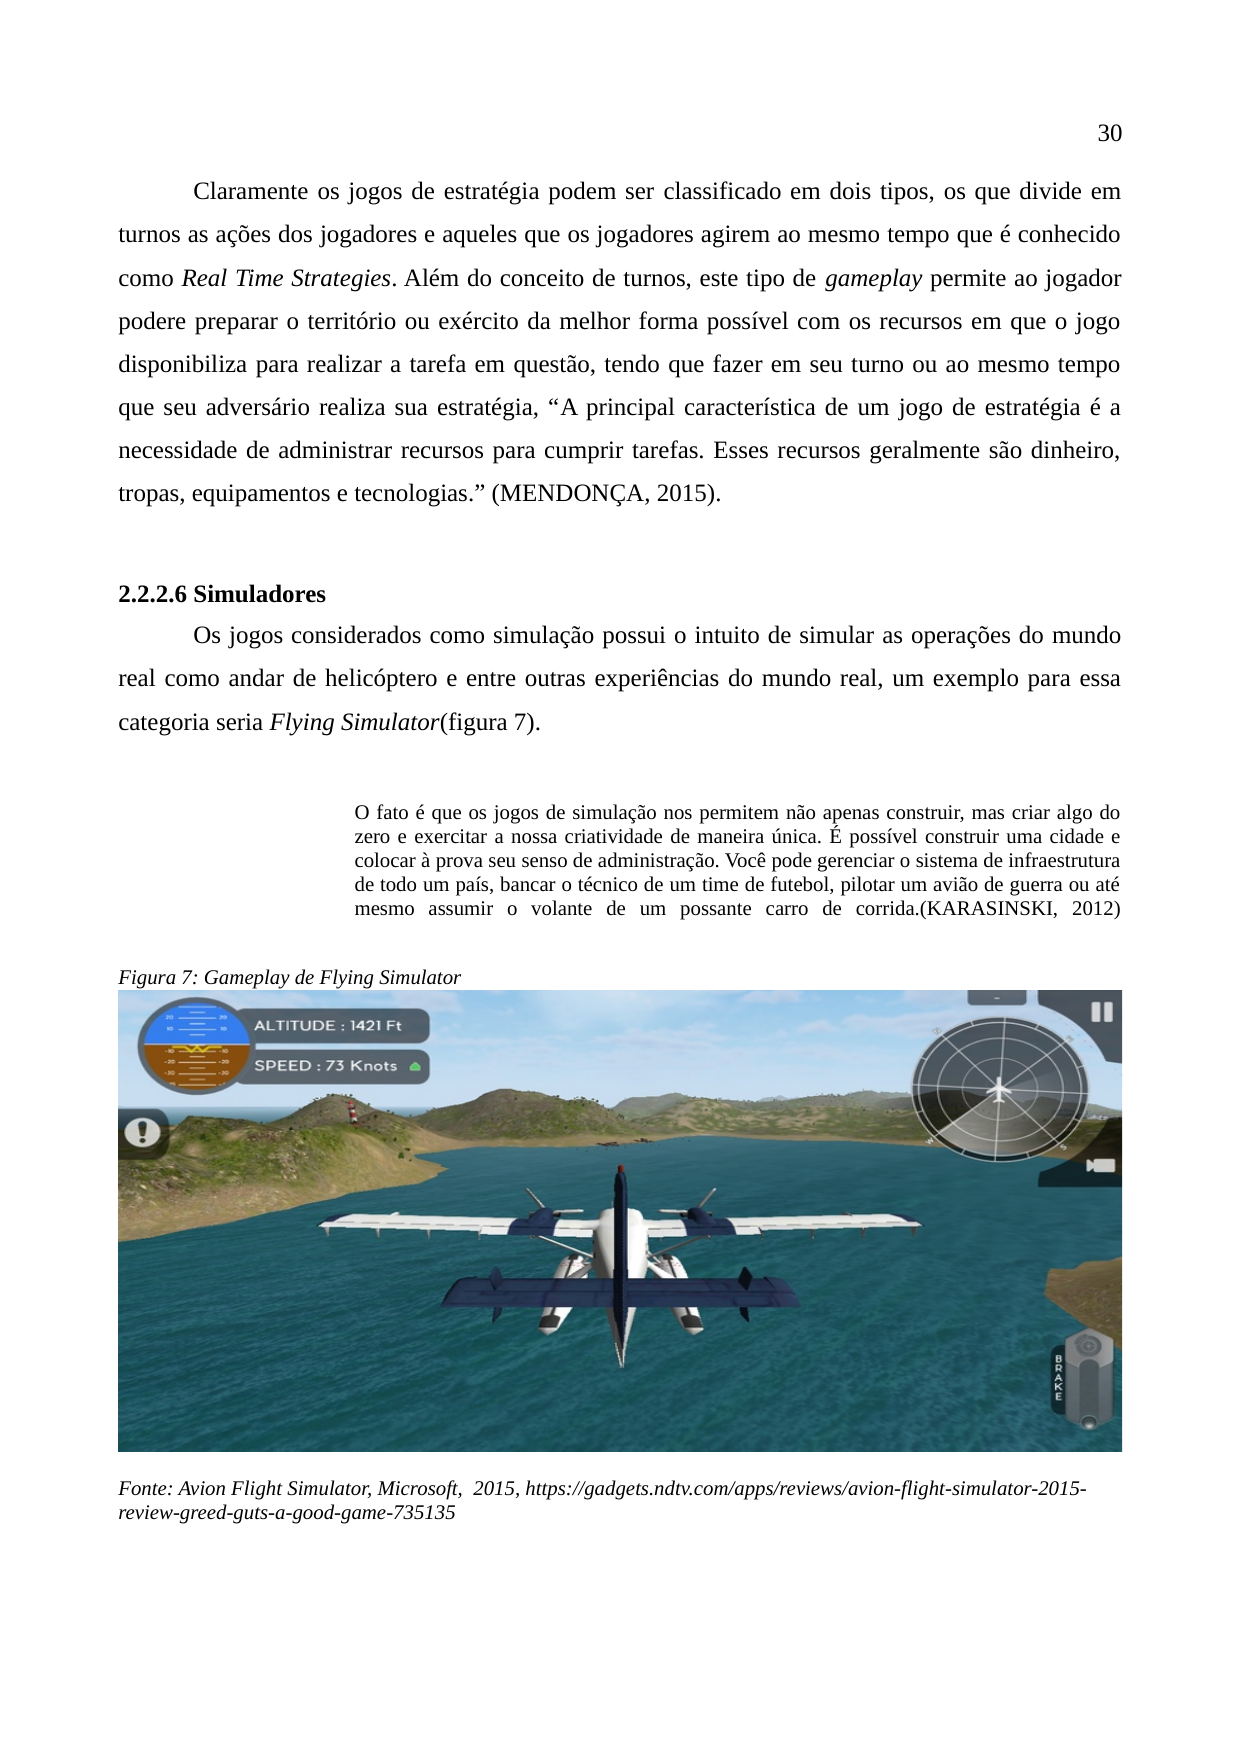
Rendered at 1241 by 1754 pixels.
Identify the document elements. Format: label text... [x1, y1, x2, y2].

picture [118, 990, 1123, 1452]
text Fonte: Avion Flight Simulator, Microsoft, 2015, https://gadgets.ndtv.com/apps/reviews/avion-flight-simulator-2015-review-greed-guts-a-good-game-735135 [118, 1476, 1122, 1524]
text Claramente os jogos de estratégia podem ser classificado em dois tipos, os que divide em turnos as ações dos jogadores e aqueles que os jogadores agirem ao mesmo tempo que é conhecido como Real Time Strategies. Além do conceito de turnos, este tipo de gameplay permite ao jogador podere preparar o território ou exército da melhor forma possível com os recursos em que o jogo disponibiliza para realizar a tarefa em questão, tendo que fazer em seu turno ou ao mesmo tempo que seu adversário realiza sua estratégia, “A principal característica de um jogo de estratégia é a necessidade de administrar recursos para cumprir tarefas. Esses recursos geralmente são dinheiro, tropas, equipamentos e tecnologias.” (MENDONÇA, 2015). [118, 176, 1122, 507]
subtitle 2.2.2.6 Simuladores [118, 579, 1122, 608]
text O fato é que os jogos de simulação nos permitem não apenas construir, mas criar algo do zero e exercitar a nossa criatividade de maneira única. É possível construir uma cidade e colocar à prova seu senso de administração. Você pode gerenciar o sistema de infraestrutura de todo um país, bancar o técnico de um time de futebol, pilotar um avião de guerra ou até mesmo assumir o volante de um possante carro de corrida.(KARASINSKI, 2012) [354, 800, 1122, 949]
text Os jogos considerados como simulação possui o intuito de simular as operações do mundo real como andar de helicóptero e entre outras experiências do mundo real, um exemplo para essa categoria seria Flying Simulator(figura 7). [118, 620, 1122, 735]
text Figura 7: Gameplay de Flying Simulator [118, 961, 1122, 990]
